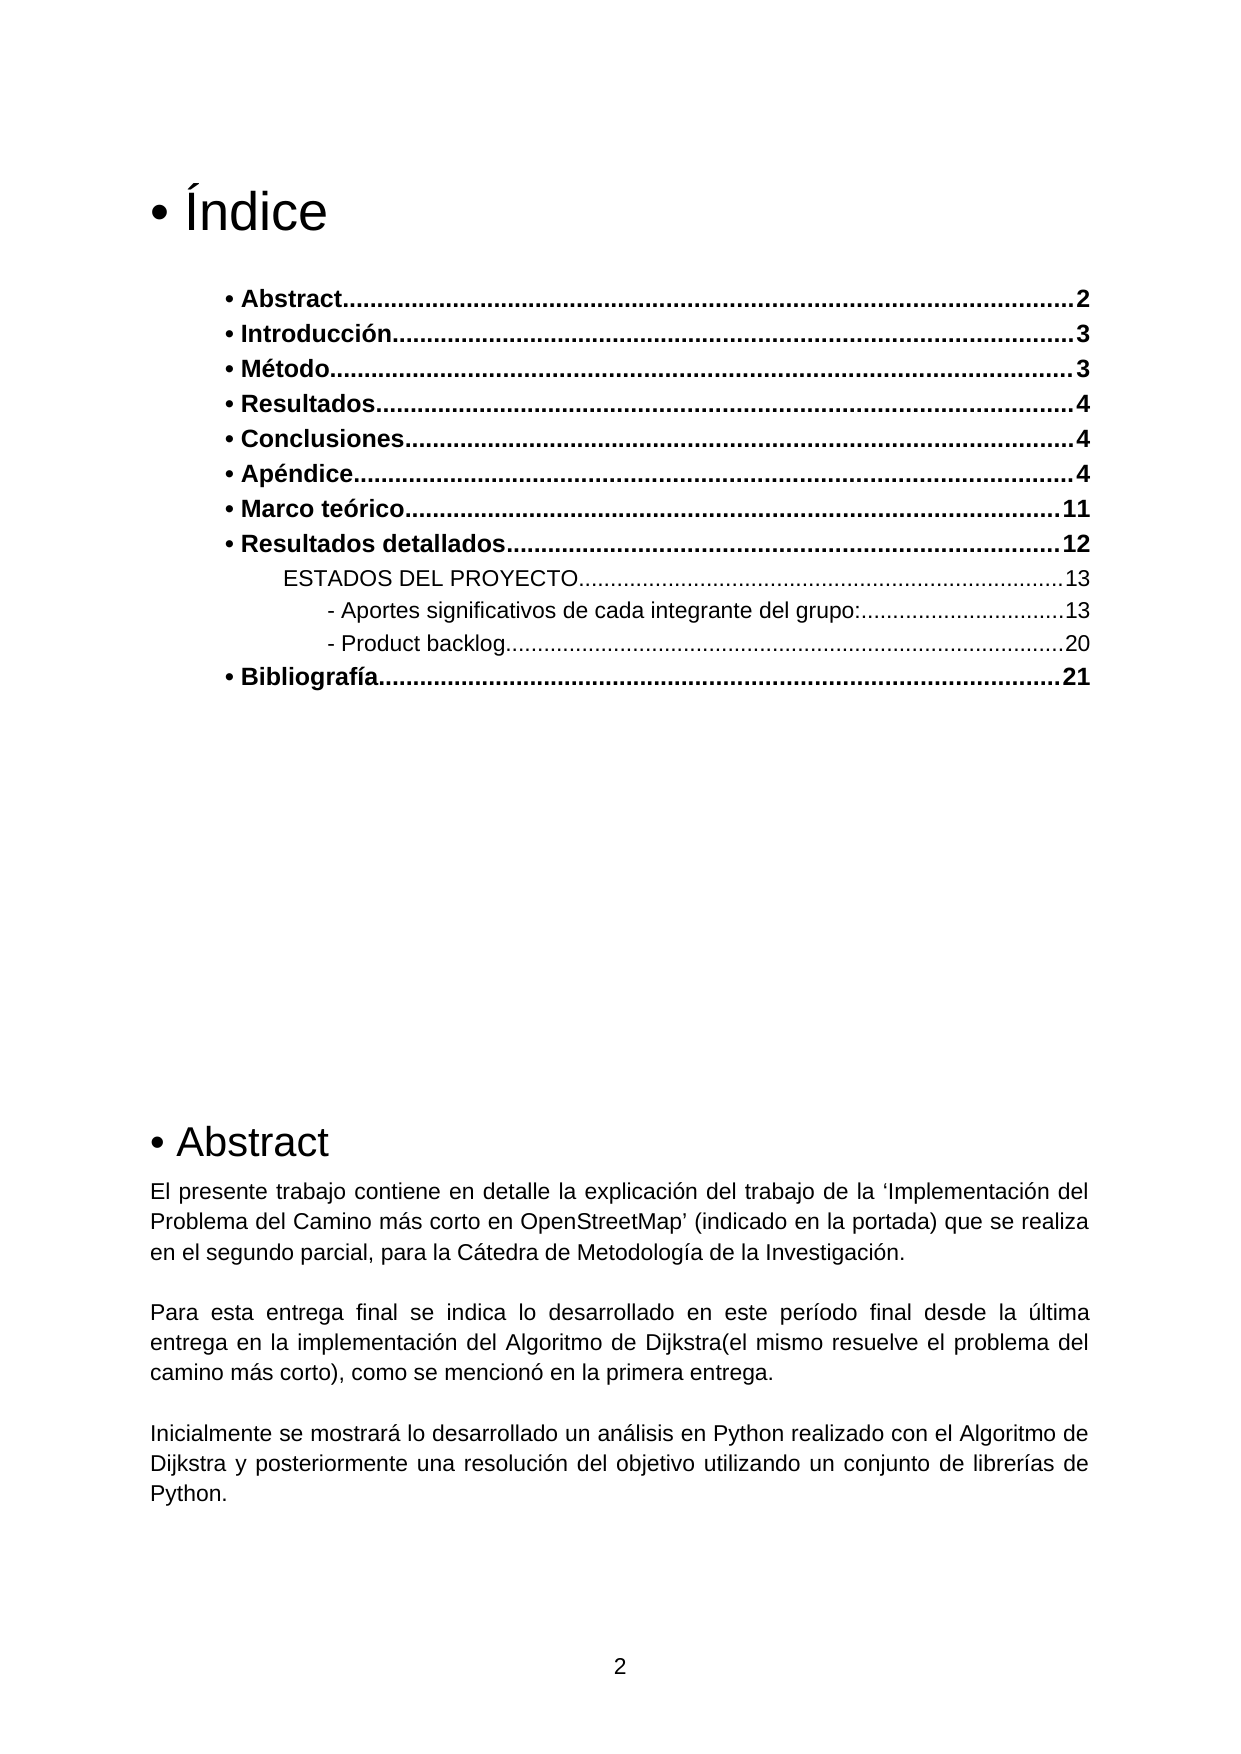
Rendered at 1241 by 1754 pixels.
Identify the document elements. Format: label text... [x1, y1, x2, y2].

text El presente trabajo contiene en detalle la explicación del trabajo de la ‘Implementación del Problema del Camino más corto en OpenStreetMap’ (indicado en la portada) que se realiza en el segundo parcial, para la Cátedra de Metodología de la Investigación. [150, 1178, 1090, 1265]
text - Product backlog 20 [327, 630, 1090, 656]
text • Bibliografía 21 [225, 662, 1090, 691]
text • Apéndice 4 [225, 459, 1090, 488]
title • Índice [150, 179, 1090, 242]
text • Conclusiones 4 [225, 424, 1090, 453]
text • Marco teórico 11 [225, 494, 1090, 523]
text • Resultados detallados 12 [225, 529, 1090, 558]
text Para esta entrega final se indica lo desarrollado en este período final desde la última entrega en la implementación del Algoritmo de Dijkstra(el mismo resuelve el problema del camino más corto), como se mencionó en la primera entrega. [150, 1299, 1090, 1386]
text • Introducción 3 [225, 319, 1090, 348]
subtitle • Abstract [150, 1118, 1090, 1166]
text • Resultados 4 [225, 389, 1090, 418]
text ESTADOS DEL PROYECTO 13 [283, 564, 1090, 591]
text Inicialmente se mostrará lo desarrollado un análisis en Python realizado con el Algoritmo de Dijkstra y posteriormente una resolución del objetivo utilizando un conjunto de librerías de Python. [150, 1420, 1090, 1507]
text • Abstract 2 [225, 284, 1090, 313]
text - Aportes significativos de cada integrante del grupo: 13 [327, 597, 1090, 623]
text • Método 3 [225, 354, 1090, 383]
